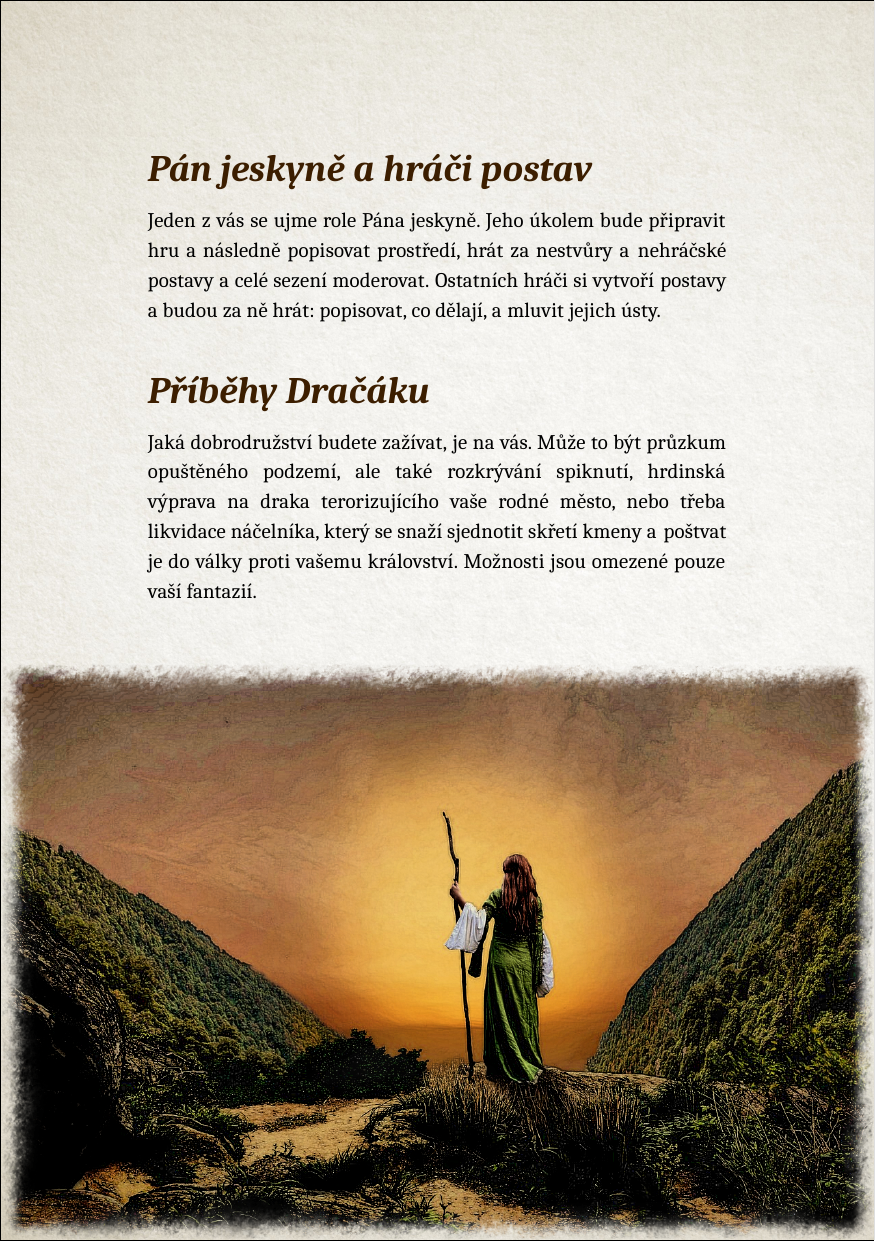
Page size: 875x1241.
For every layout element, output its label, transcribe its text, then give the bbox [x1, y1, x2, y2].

picture [0, 1, 874, 1241]
subtitle Příběhy Dračáku [148, 369, 726, 413]
subtitle Pán jeskyně a⁠ hráči postav [148, 148, 726, 191]
text Jeden z⁠ vás se ujme role Pána jeskyně. Jeho úkolem bude připravit hru a⁠ následně popisovat prostředí, hrát za nestvůry a⁠ nehráčské postavy a⁠ celé sezení moderovat. Ostatních hráči si vytvoří postavy a⁠ budou za ně hrát: popisovat, co dělají, a⁠ mluvit jejich ústy. [148, 208, 726, 322]
text Jaká dobrodružství budete zažívat, je na vás. Může to být průzkum opuštěného podzemí, ale také rozkrývání spiknutí, hrdinská výprava na draka terorizujícího vaše rodné město, nebo třeba likvidace náčelníka, který se snaží sjednotit skřetí kmeny a⁠ poštvat je do války proti vašemu království. Možnosti jsou omezené pouze vaší fantazií. [148, 430, 726, 604]
